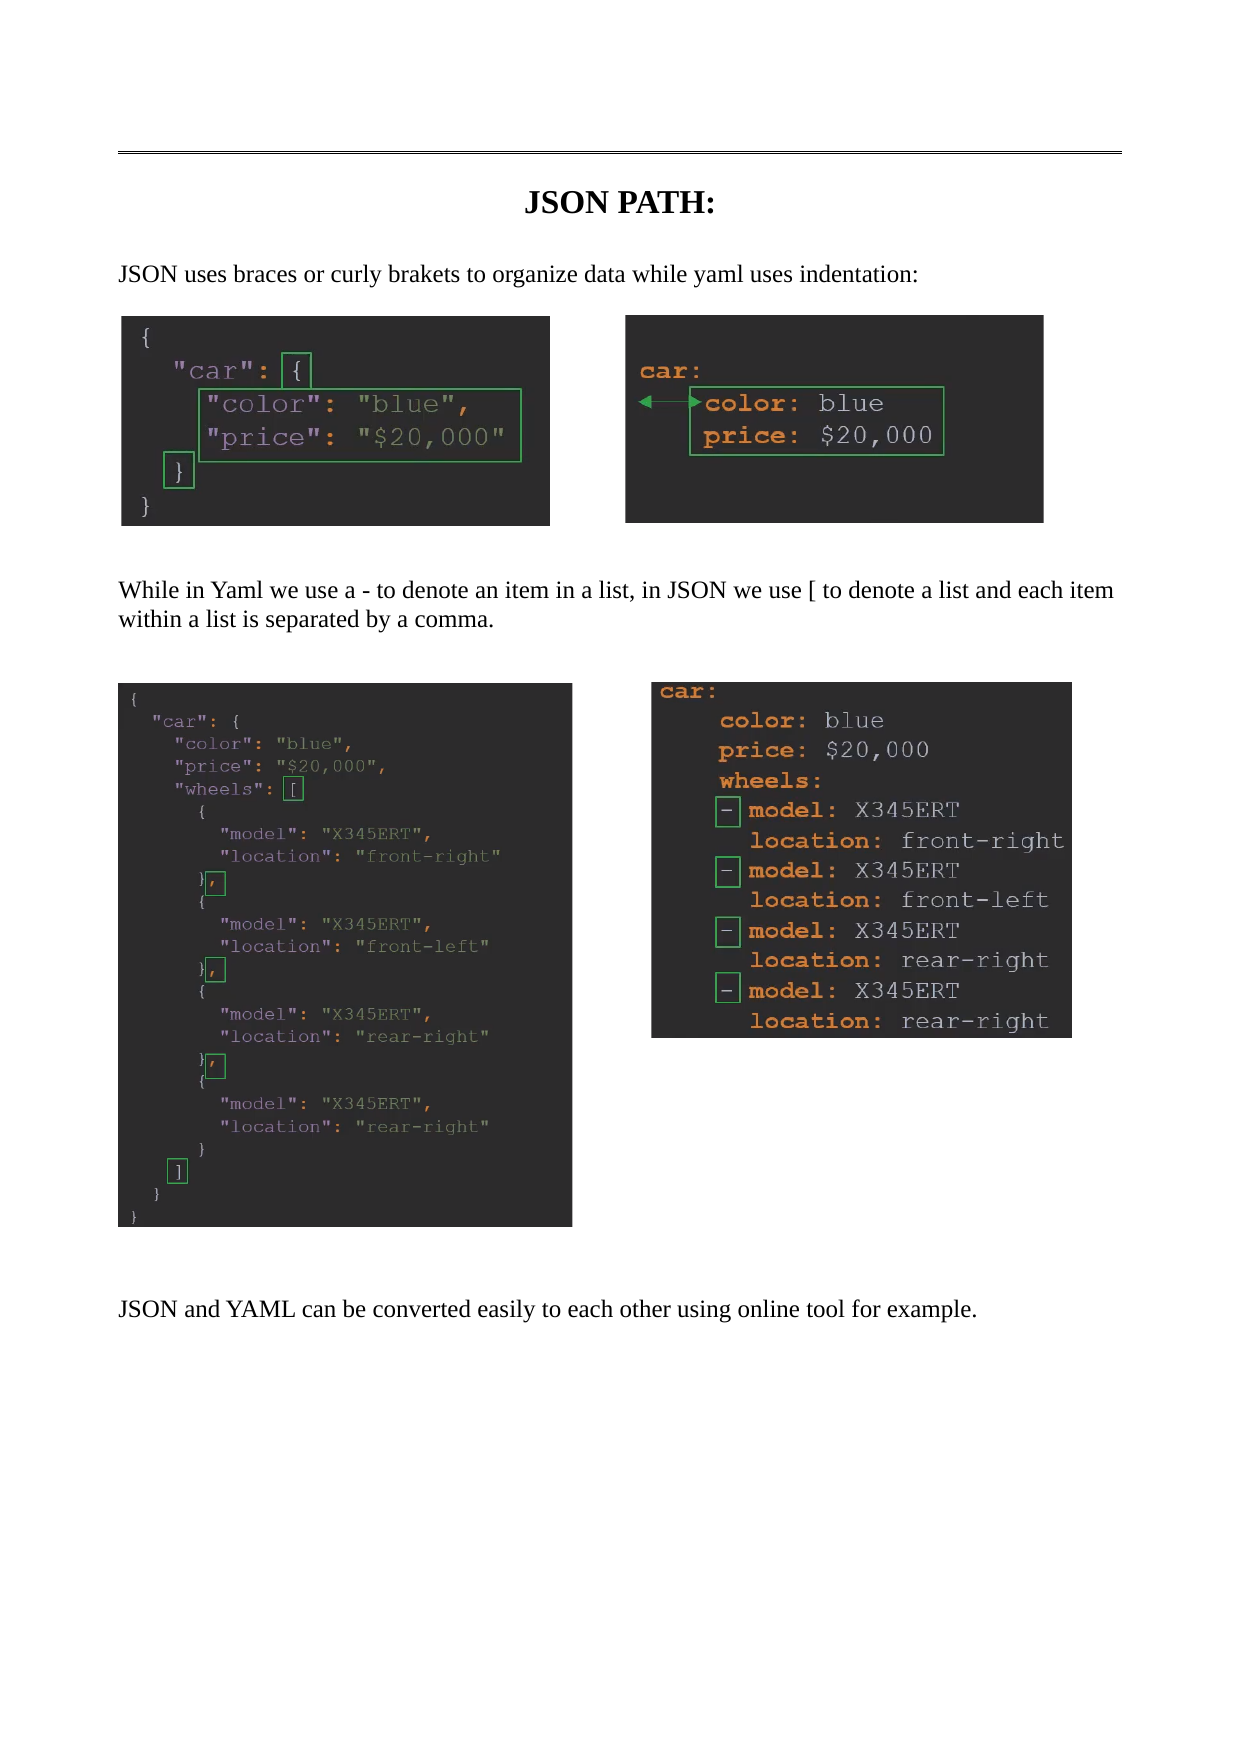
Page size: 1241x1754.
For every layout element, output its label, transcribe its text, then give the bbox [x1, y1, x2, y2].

picture [121, 316, 550, 526]
text JSON PATH: [118, 182, 1122, 221]
picture [625, 315, 1044, 523]
text JSON uses braces or curly brakets to organize data while yaml uses indentation: [118, 259, 1122, 288]
text While in Yaml we use a - to denote an item in a list, in JSON we use [ to denote a list and each item within a list is separated by a comma. [118, 575, 1122, 633]
picture [651, 682, 1072, 1038]
picture [118, 683, 573, 1227]
text JSON and YAML can be converted easily to each other using online tool for example. [118, 1294, 1122, 1323]
